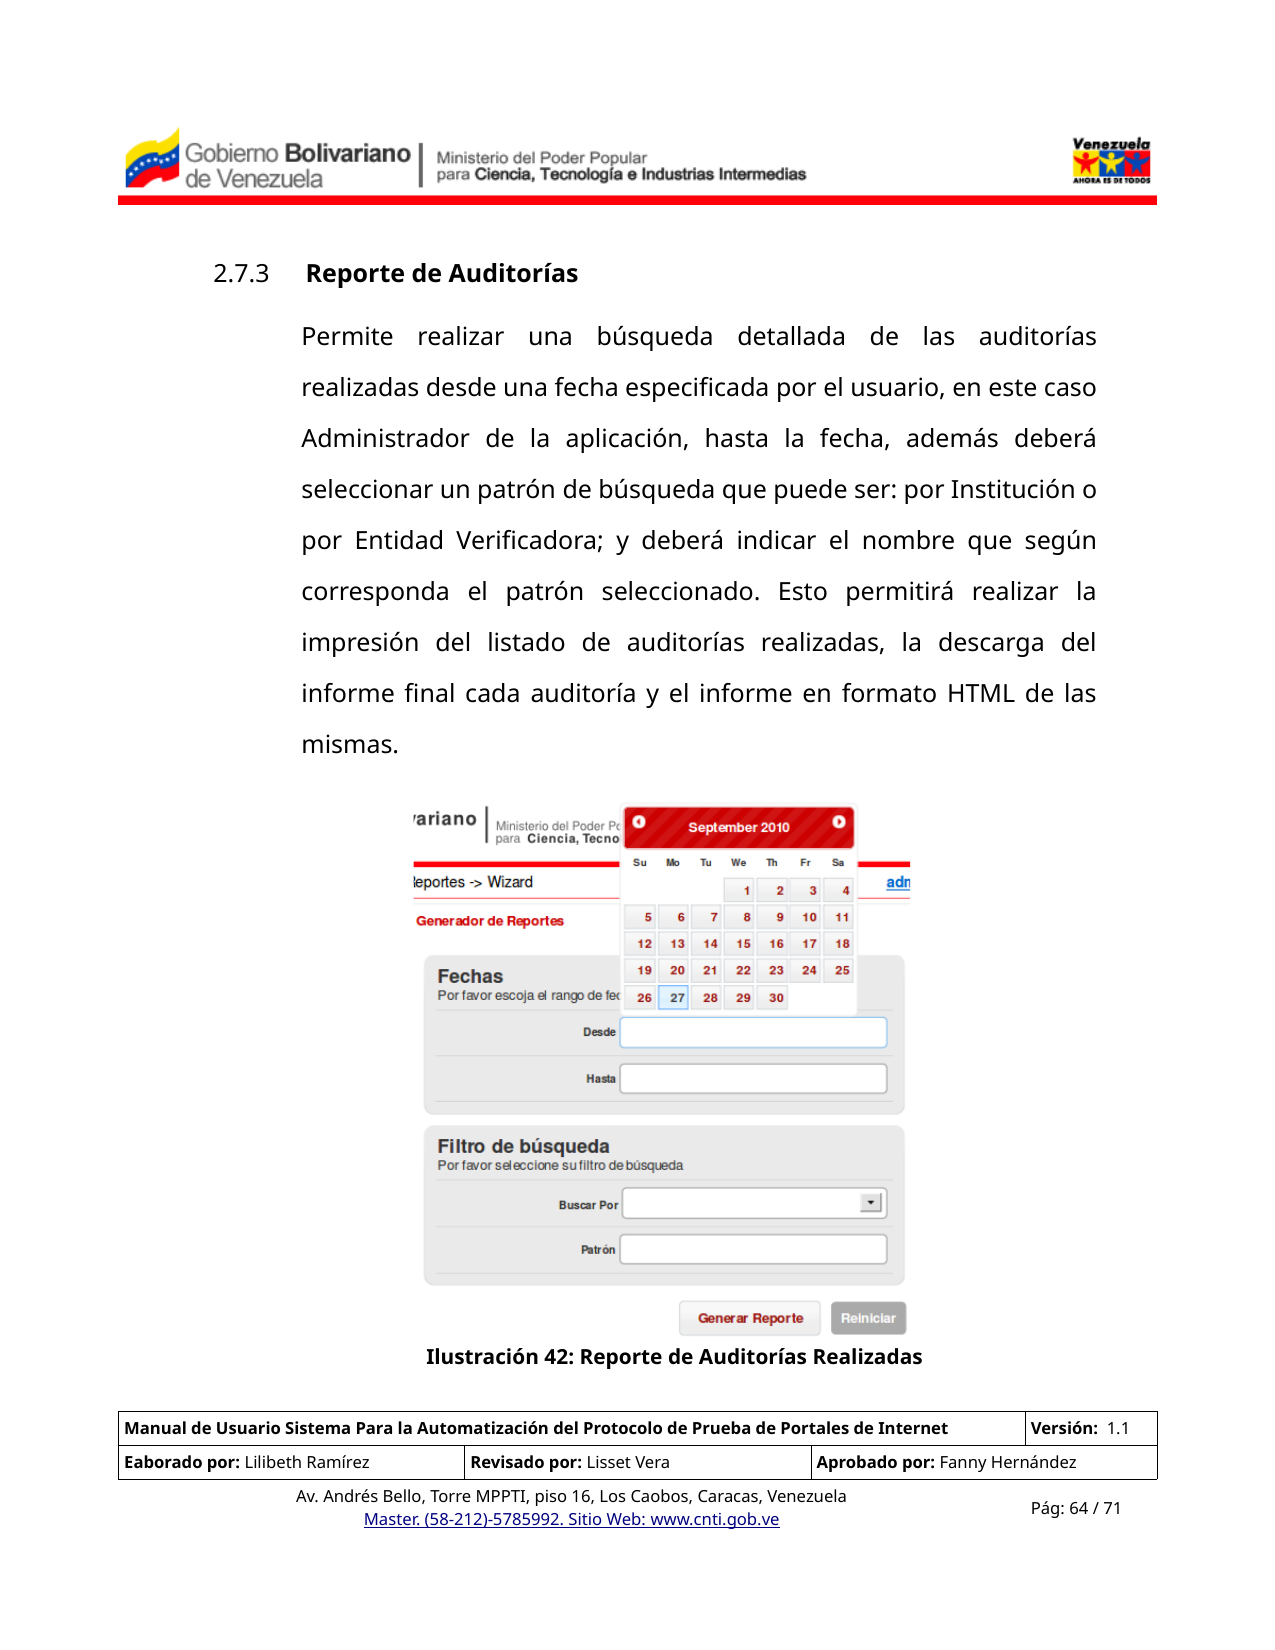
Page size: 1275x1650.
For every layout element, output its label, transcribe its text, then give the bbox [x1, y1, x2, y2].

text Ilustración 42: Reporte de Auditorías Realizadas [426, 871, 923, 1370]
subtitle Reporte de Auditorías [118, 255, 1157, 289]
picture [413, 796, 911, 1342]
text Permite realizar una búsqueda detallada de las auditorías realizadas desde una fecha especificada por el usuario, en este caso Administrador de la aplicación, hasta la fecha, además deberá seleccionar un patrón de búsqueda que puede ser: por Institución o por Entidad Verificadora; y deberá indicar el nombre que según corresponda el patrón seleccionado. Esto permitirá realizar la impresión del listado de auditorías realizadas, la descarga del informe final cada auditoría y el informe en formato HTML de las mismas. [301, 318, 1098, 761]
picture [118, 119, 1157, 205]
